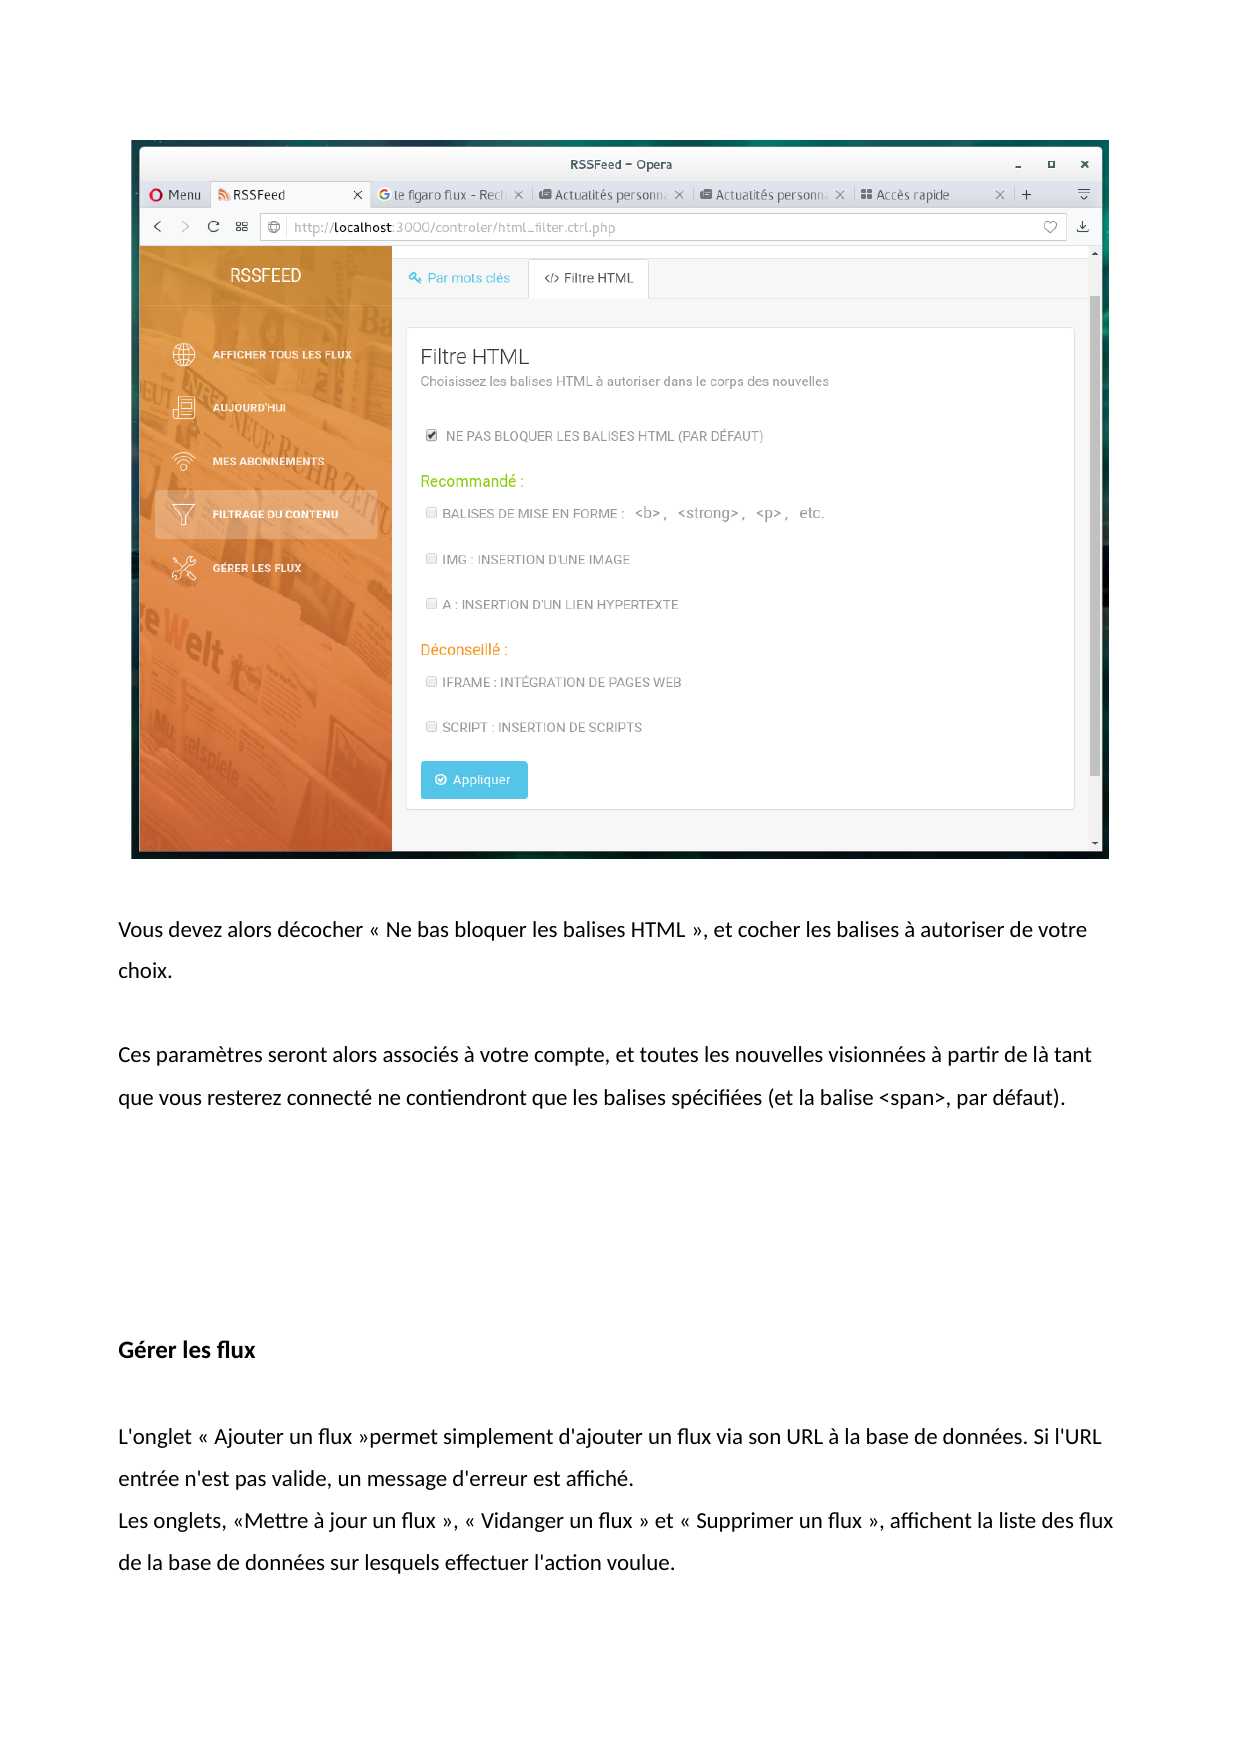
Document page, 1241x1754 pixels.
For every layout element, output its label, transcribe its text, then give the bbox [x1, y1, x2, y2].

text Les onglets, «Mettre à jour un flux », « Vidanger un flux » et « Supprimer un flux », affichent la liste des flux de la base de données sur lesquels effectuer l'action voulue. [118, 1506, 1122, 1576]
text Gérer les flux [118, 1334, 1122, 1365]
text Ces paramètres seront alors associés à votre compte, et toutes les nouvelles visionnées à partir de là tant que vous resterez connecté ne contiendront que les balises spécifiées (et la balise <span>, par défaut). [118, 1041, 1122, 1111]
text Vous devez alors décocher « Ne bas bloquer les balises HTML », et cocher les balises à autoriser de votre choix. [118, 915, 1122, 985]
picture [131, 140, 1109, 859]
text L'onglet « Ajouter un flux »permet simplement d'ajouter un flux via son URL à la base de données. Si l'URL entrée n'est pas valide, un message d'erreur est affiché. [118, 1422, 1122, 1492]
